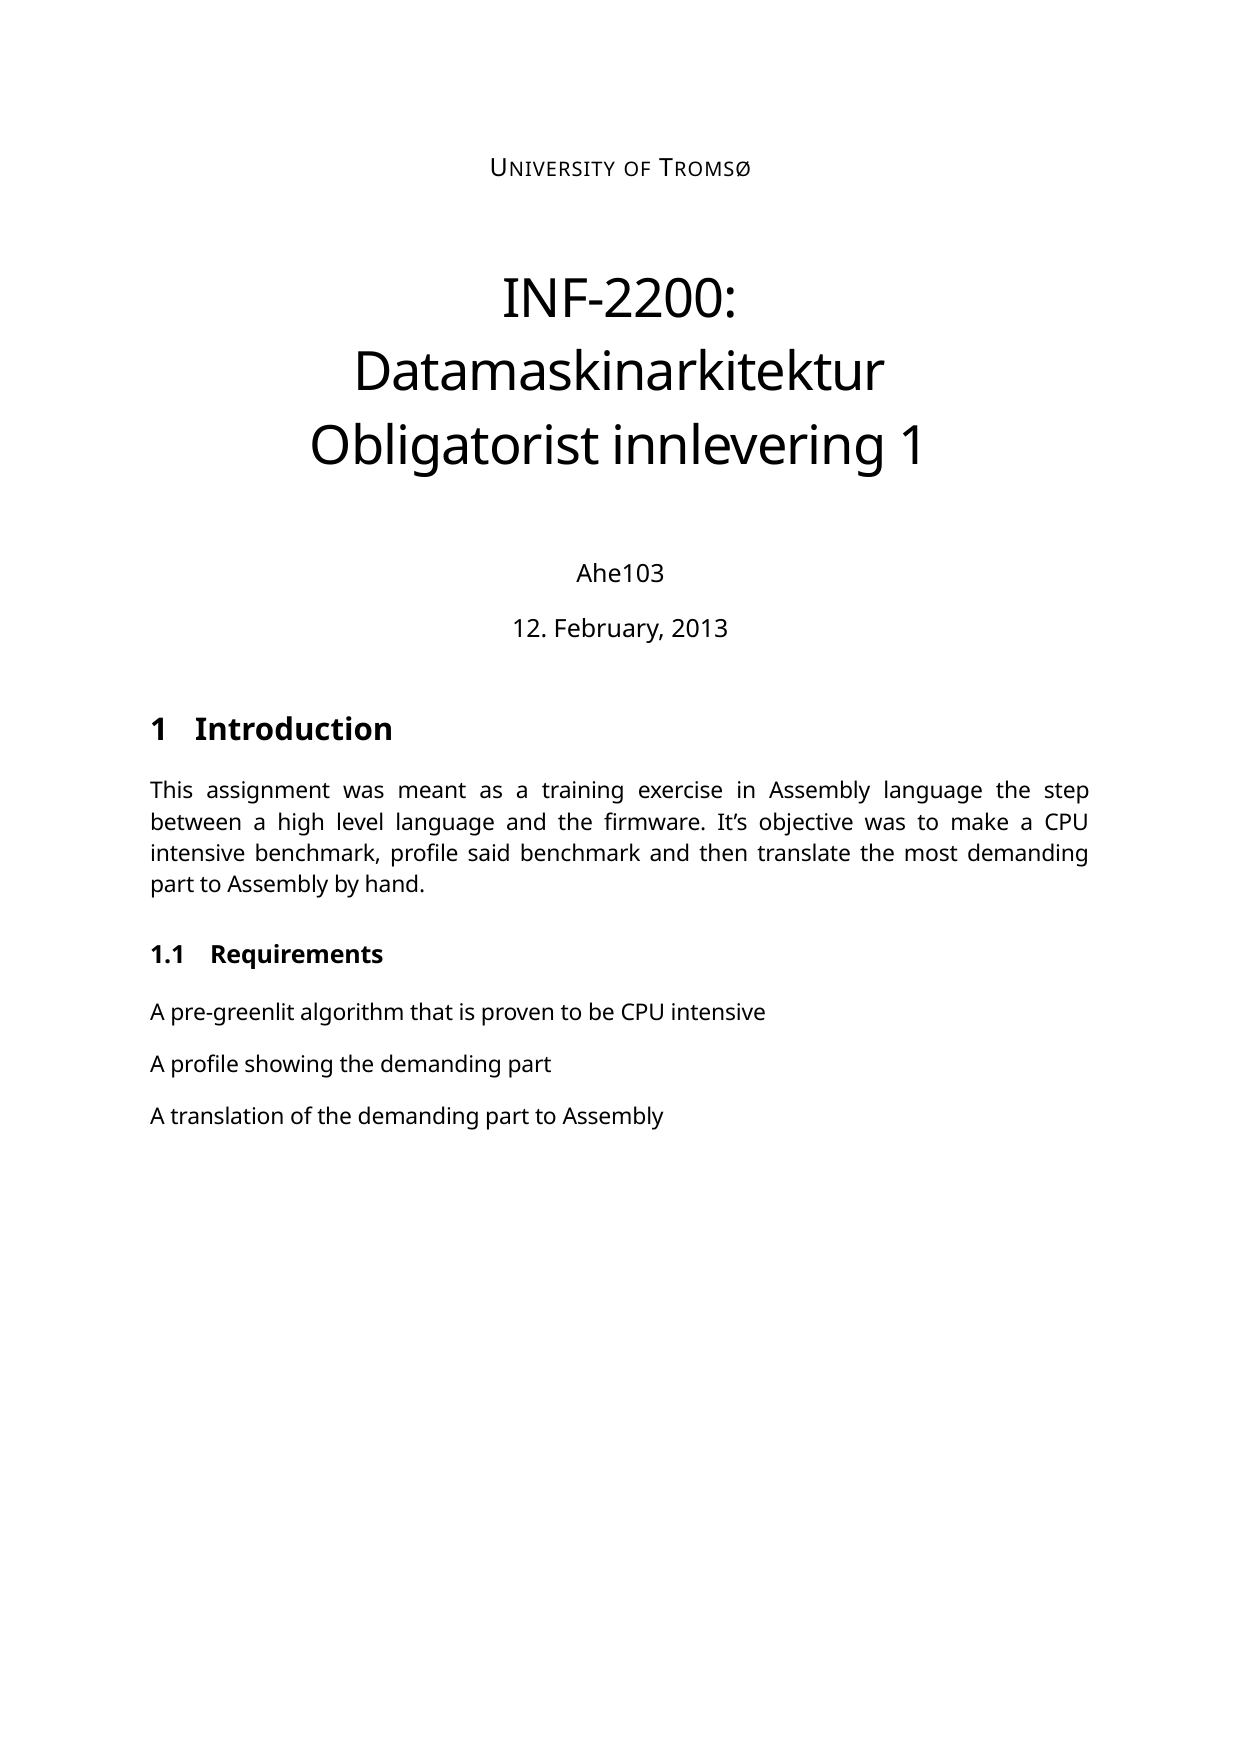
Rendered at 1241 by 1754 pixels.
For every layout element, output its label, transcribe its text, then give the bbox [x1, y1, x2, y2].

text This assignment was meant as a training exercise in Assembly language the step between a high level language and the firmware. It’s objective was to make a CPU intensive benchmark, profile said benchmark and then translate the most demanding part to Assembly by hand. [150, 774, 1090, 899]
title Obligatorist innlevering 1 [250, 407, 990, 480]
title INF-2200: Datamaskinarkitektur [250, 259, 990, 407]
subtitle Requirements [150, 937, 1090, 971]
text A profile showing the demanding part [150, 1048, 1090, 1079]
text 12. February, 2013 [150, 610, 1090, 644]
subtitle Introduction [150, 707, 1090, 749]
text University of Tromsø [150, 150, 1090, 184]
text A pre-greenlit algorithm that is proven to be CPU intensive [150, 996, 1090, 1027]
text Ahe103 [150, 555, 1090, 589]
text A translation of the demanding part to Assembly [150, 1100, 1090, 1131]
